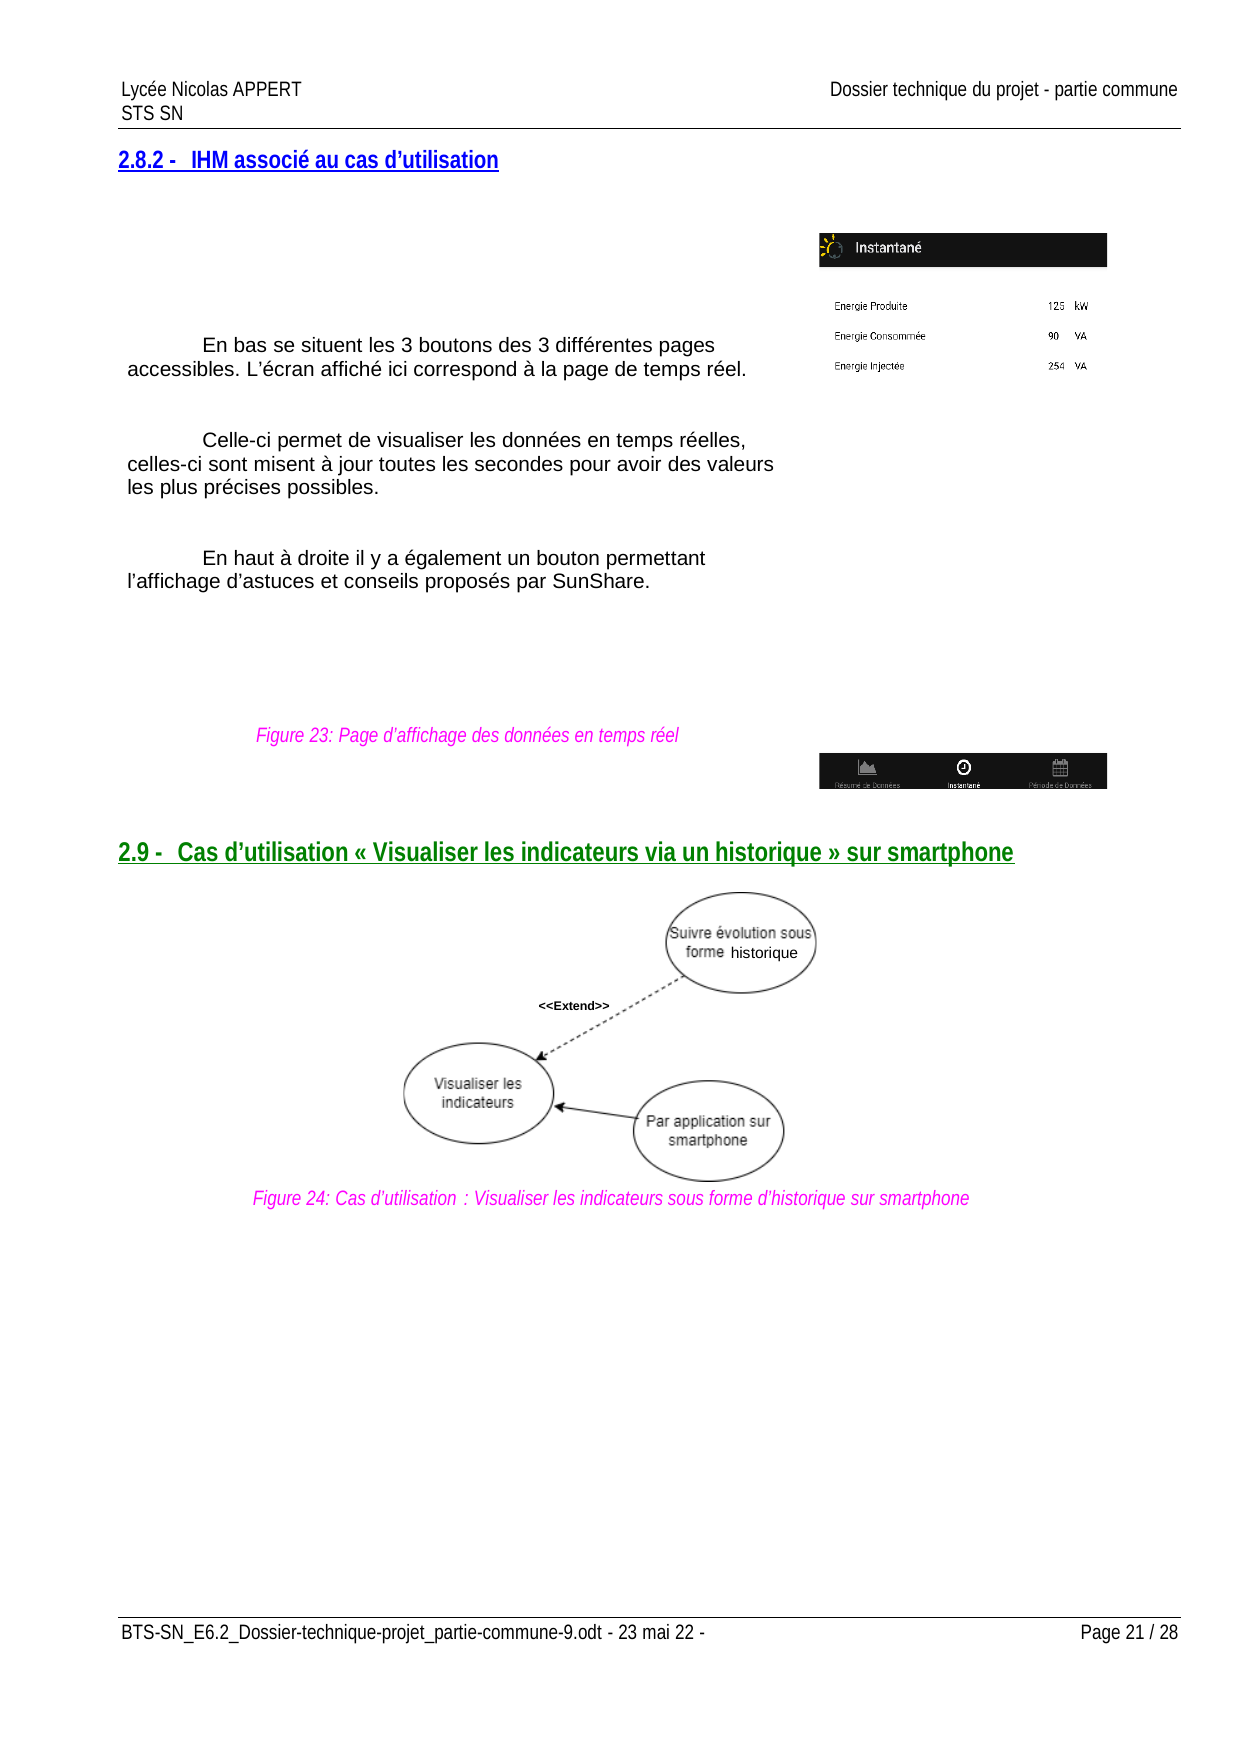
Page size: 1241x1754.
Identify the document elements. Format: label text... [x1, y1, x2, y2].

subtitle Cas d’utilisation « Visualiser les indicateurs via un historique » sur smartphone [118, 836, 1181, 867]
text Figure 23: Page d’affichage des données en temps réel [127, 723, 810, 747]
picture [819, 233, 1108, 789]
subtitle IHM associé au cas d’utilisation [118, 145, 1181, 174]
picture [403, 892, 817, 1182]
text Figure 24: Cas d’utilisation : Visualiser les indicateurs sous forme d’historique sur smartphone [242, 1186, 983, 1210]
